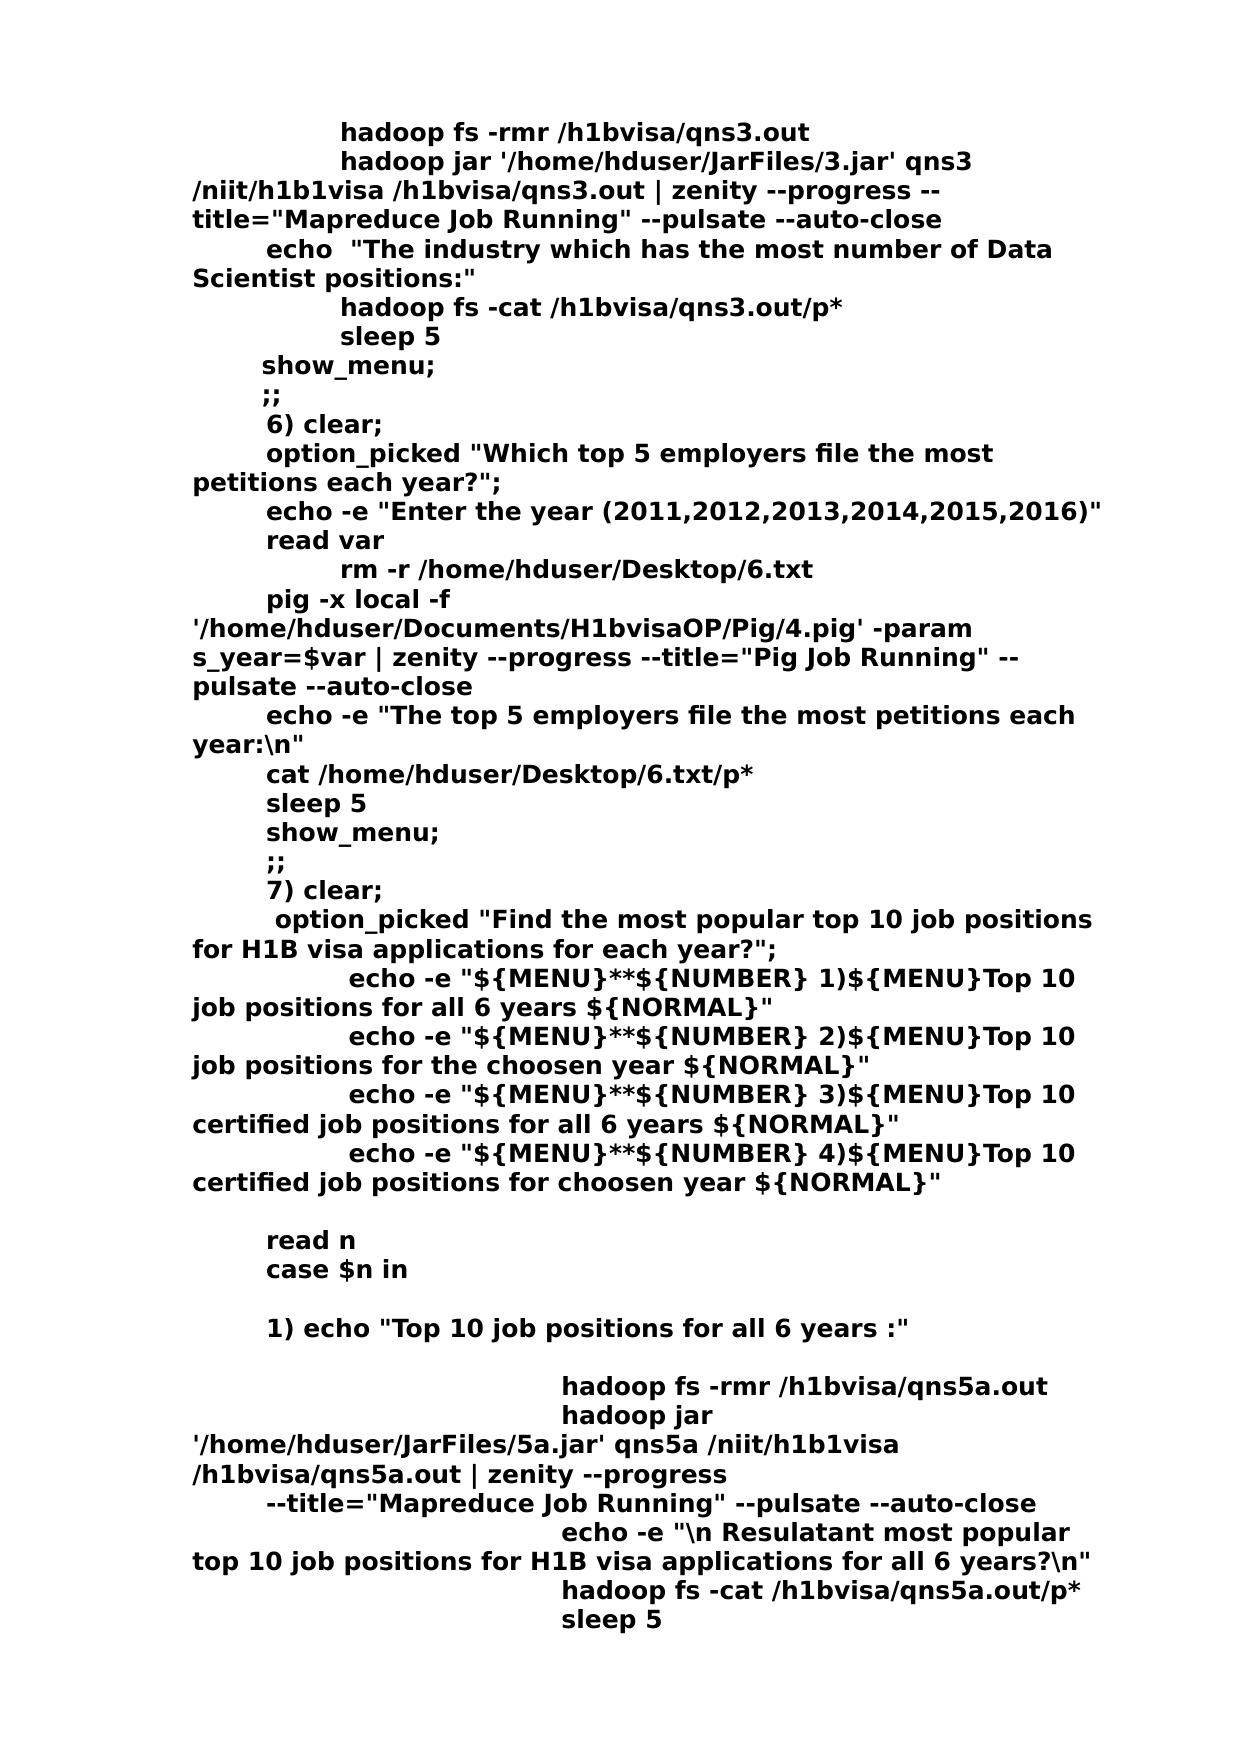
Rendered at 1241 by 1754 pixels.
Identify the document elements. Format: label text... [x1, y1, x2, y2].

text echo -e "${MENU}**${NUMBER} 4)${MENU}Top 10 certified job positions for choosen year ${NORMAL}" [192, 1139, 1122, 1197]
text hadoop fs -rmr /h1bvisa/qns3.out [192, 118, 1122, 147]
text hadoop fs -rmr /h1bvisa/qns5a.out [192, 1372, 1122, 1401]
text sleep 5 [192, 322, 1122, 351]
text pig -x local -f '/home/hduser/Documents/H1bvisaOP/Pig/4.pig' -param s_year=$var | zenity --progress --title="Pig Job Running" --pulsate --auto-close [192, 585, 1122, 701]
text hadoop jar '/home/hduser/JarFiles/3.jar' qns3 /niit/h1b1visa /h1bvisa/qns3.out | zenity --progress --title="Mapreduce Job Running" --pulsate --auto-close [192, 147, 1122, 235]
text show_menu; [192, 351, 1122, 381]
text option_picked "Which top 5 employers file the most petitions each year?"; [192, 439, 1122, 497]
text echo -e "Enter the year (2011,2012,2013,2014,2015,2016)" [192, 497, 1122, 526]
text 6) clear; [192, 410, 1122, 439]
text echo -e "${MENU}**${NUMBER} 3)${MENU}Top 10 certified job positions for all 6 years ${NORMAL}" [192, 1081, 1122, 1139]
text hadoop fs -cat /h1bvisa/qns3.out/p* [192, 293, 1122, 322]
text echo -e "The top 5 employers file the most petitions each year:\n" [192, 701, 1122, 760]
text sleep 5 [192, 1606, 1122, 1635]
text read var [192, 526, 1122, 556]
text ;; [192, 381, 1122, 410]
text ;; [192, 847, 1122, 876]
text show_menu; [192, 818, 1122, 847]
text cat /home/hduser/Desktop/6.txt/p* [192, 760, 1122, 789]
text hadoop fs -cat /h1bvisa/qns5a.out/p* [192, 1576, 1122, 1606]
text case $n in [192, 1256, 1122, 1285]
text 7) clear; [192, 876, 1122, 906]
text echo -e "${MENU}**${NUMBER} 2)${MENU}Top 10 job positions for the choosen year ${NORMAL}" [192, 1022, 1122, 1081]
text rm -r /home/hduser/Desktop/6.txt [192, 556, 1122, 585]
text sleep 5 [192, 789, 1122, 818]
text read n [192, 1226, 1122, 1256]
text echo -e "${MENU}**${NUMBER} 1)${MENU}Top 10 job positions for all 6 years ${NORMAL}" [192, 964, 1122, 1022]
text echo -e "\n Resulatant most popular top 10 job positions for H1B visa applications for all 6 years?\n" [192, 1518, 1122, 1576]
text option_picked "Find the most popular top 10 job positions for H1B visa applications for each year?"; [192, 906, 1122, 964]
text echo "The industry which has the most number of Data Scientist positions:" [192, 235, 1122, 293]
text hadoop jar '/home/hduser/JarFiles/5a.jar' qns5a /niit/h1b1visa /h1bvisa/qns5a.out | zenity --progress --title="Mapreduce Job Running" --pulsate --auto-close [192, 1401, 1122, 1518]
text 1) echo "Top 10 job positions for all 6 years :" [192, 1314, 1122, 1343]
